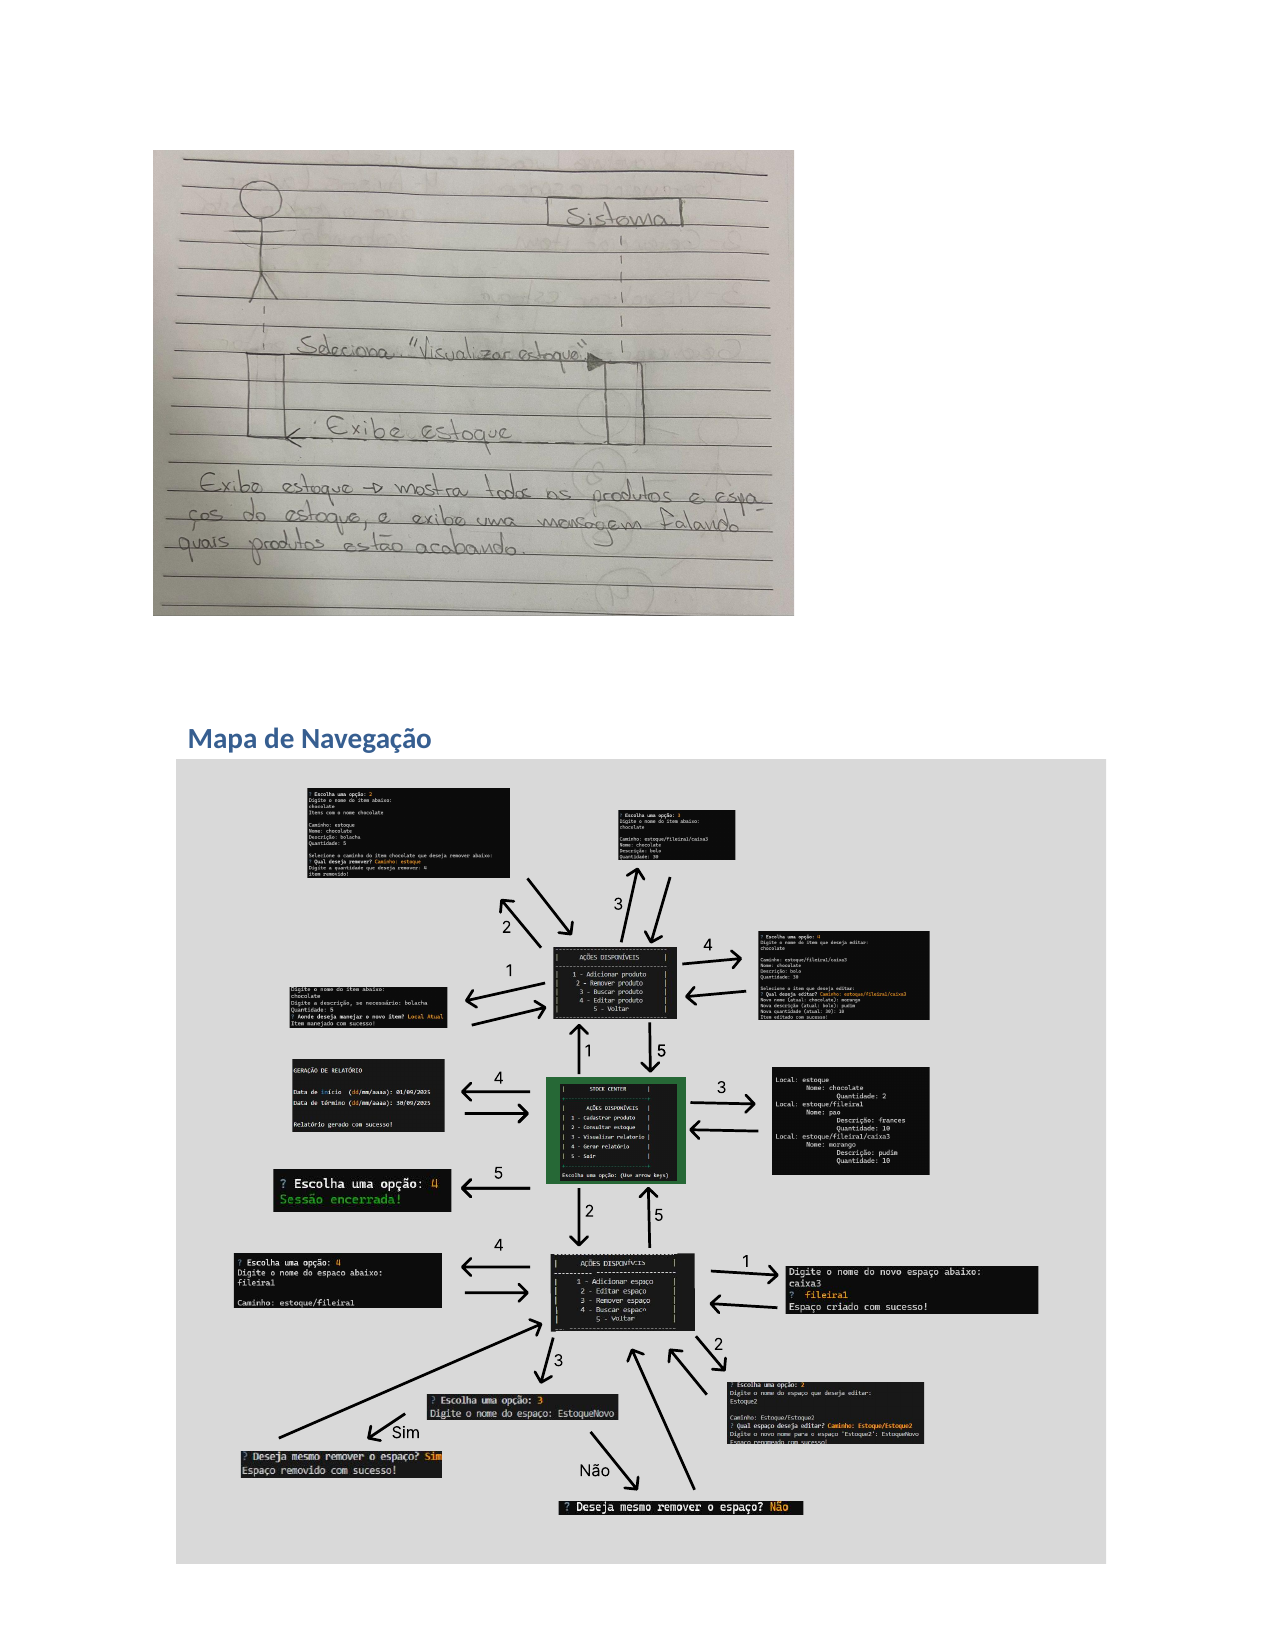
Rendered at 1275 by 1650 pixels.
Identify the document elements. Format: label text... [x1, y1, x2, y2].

text Mapa de Navegação [187, 721, 1125, 756]
picture [153, 150, 795, 616]
